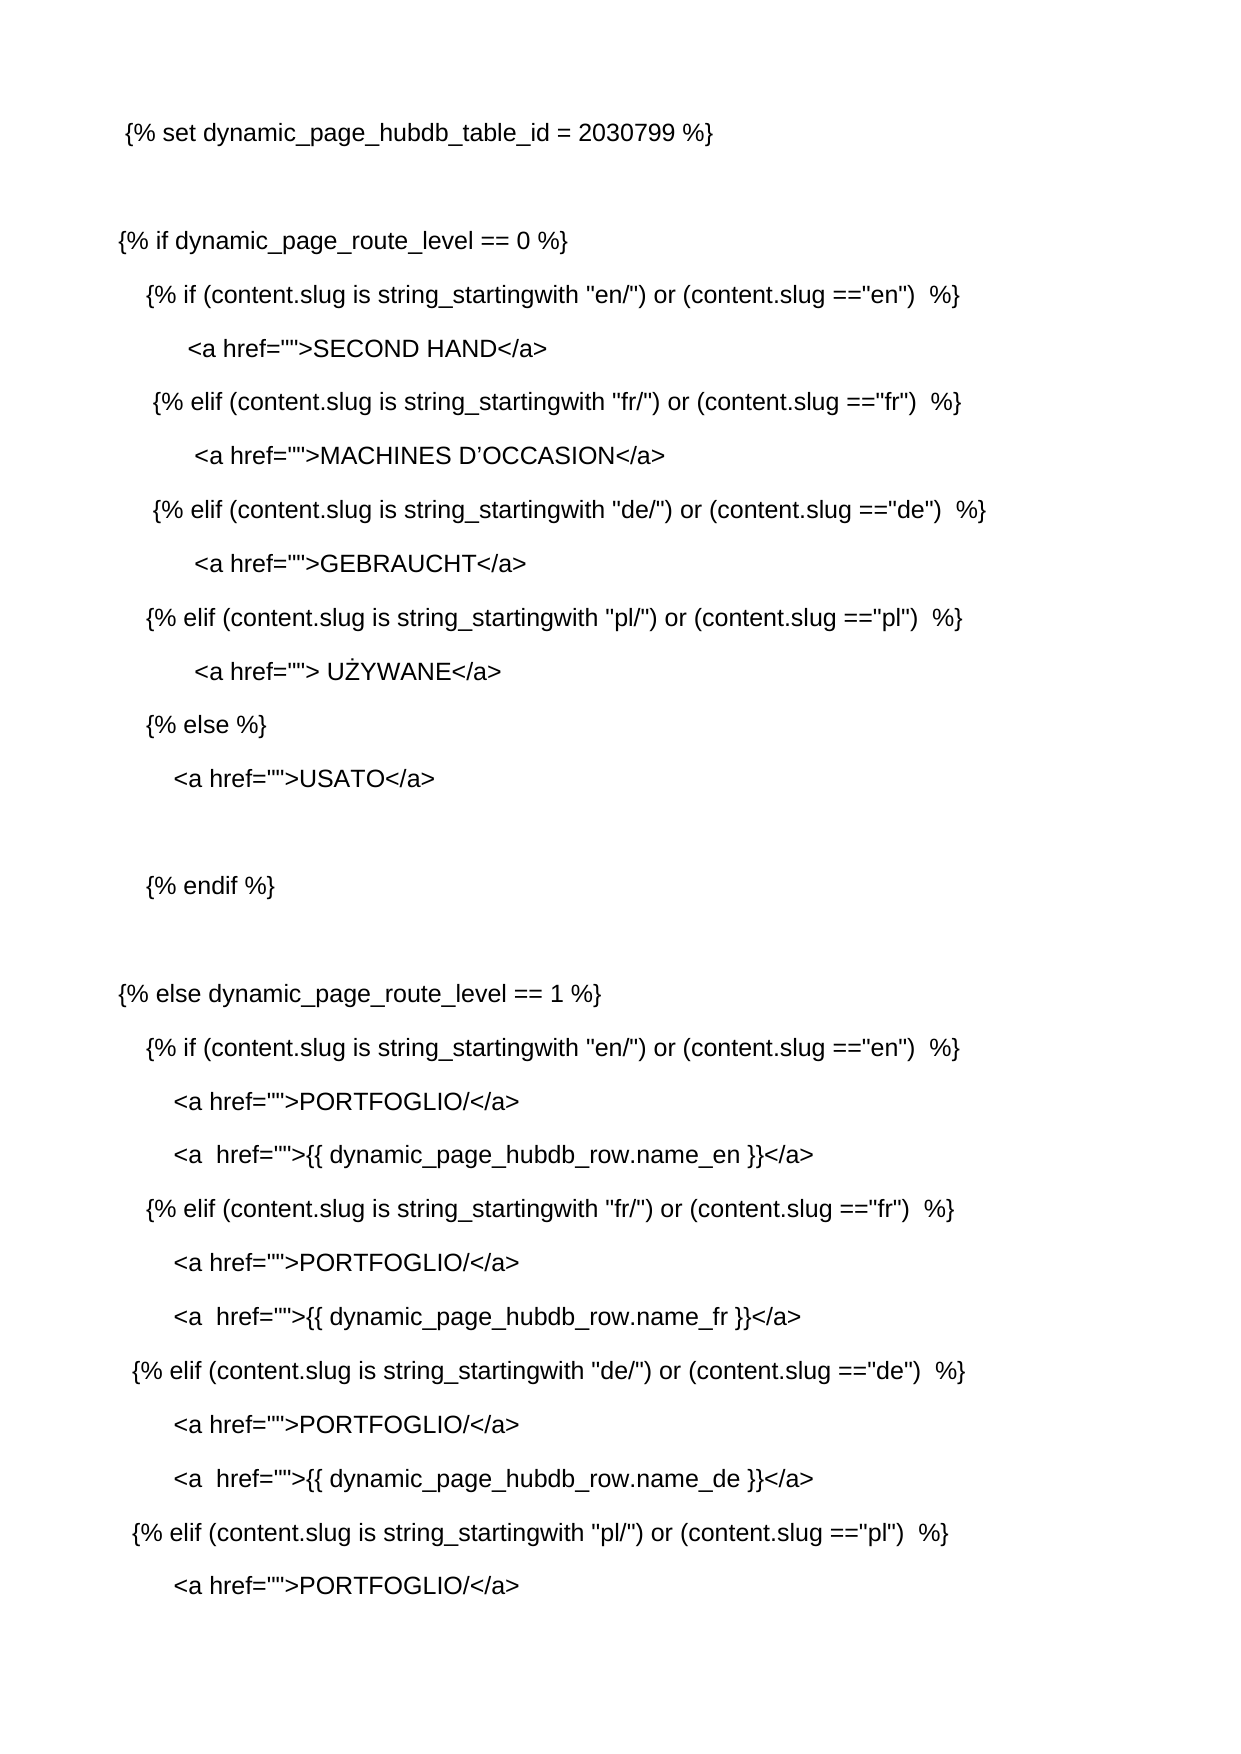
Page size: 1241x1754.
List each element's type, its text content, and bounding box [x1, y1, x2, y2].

text <a href="">{{ dynamic_page_hubdb_row.name_fr }}</a> [118, 1302, 1122, 1331]
text <a href="">{{ dynamic_page_hubdb_row.name_en }}</a> [118, 1141, 1122, 1169]
text <a href="">MACHINES D’OCCASION</a> [118, 441, 1122, 470]
text {% elif (content.slug is string_startingwith "fr/") or (content.slug =="fr") %} [118, 1194, 1122, 1223]
text {% else dynamic_page_route_level == 1 %} [118, 979, 1122, 1008]
text {% if dynamic_page_route_level == 0 %} [118, 226, 1122, 254]
text {% if (content.slug is string_startingwith "en/") or (content.slug =="en") %} [118, 280, 1122, 308]
text {% elif (content.slug is string_startingwith "de/") or (content.slug =="de") %} [118, 1356, 1122, 1385]
text {% elif (content.slug is string_startingwith "pl/") or (content.slug =="pl") %} [118, 1517, 1122, 1546]
text {% elif (content.slug is string_startingwith "pl/") or (content.slug =="pl") %} [118, 603, 1122, 632]
text <a href="">PORTFOGLIO/</a> [118, 1087, 1122, 1115]
text <a href="">{{ dynamic_page_hubdb_row.name_de }}</a> [118, 1464, 1122, 1492]
text {% set dynamic_page_hubdb_table_id = 2030799 %} [118, 118, 1122, 147]
text <a href="">GEBRAUCHT</a> [118, 549, 1122, 578]
text {% elif (content.slug is string_startingwith "fr/") or (content.slug =="fr") %} [118, 387, 1122, 416]
text {% if (content.slug is string_startingwith "en/") or (content.slug =="en") %} [118, 1033, 1122, 1062]
text {% elif (content.slug is string_startingwith "de/") or (content.slug =="de") %} [118, 495, 1122, 524]
text <a href="">PORTFOGLIO/</a> [118, 1248, 1122, 1277]
text {% endif %} [118, 871, 1122, 900]
text {% else %} [118, 711, 1122, 739]
text <a href="">USATO</a> [118, 764, 1122, 793]
text <a href="">PORTFOGLIO/</a> [118, 1410, 1122, 1438]
text <a href="">SECOND HAND</a> [118, 333, 1122, 362]
text <a href="">PORTFOGLIO/</a> [118, 1571, 1122, 1600]
text <a href=""> UŻYWANE</a> [118, 657, 1122, 685]
